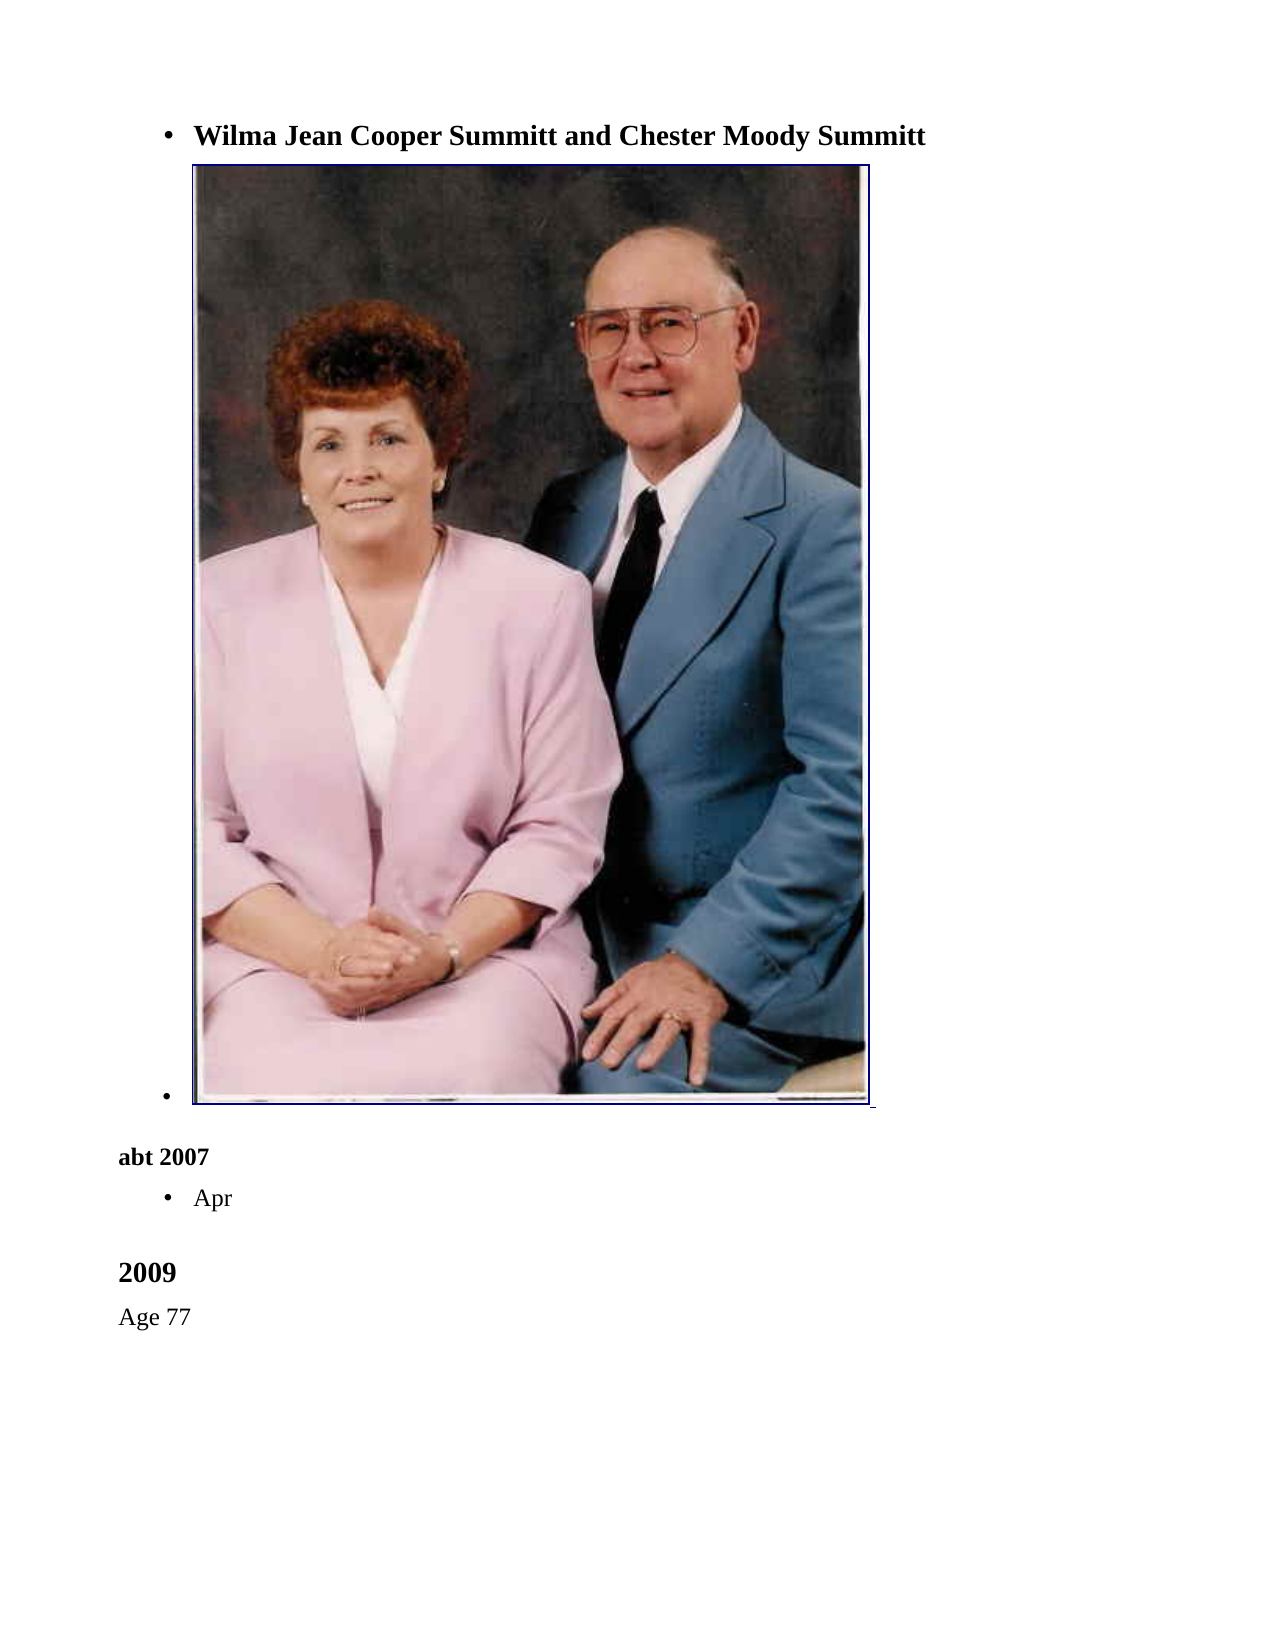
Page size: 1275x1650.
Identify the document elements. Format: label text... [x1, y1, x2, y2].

subtitle abt 2007 [118, 1142, 1157, 1170]
text Age 77 [118, 1302, 1157, 1330]
subtitle Wilma Jean Cooper Summitt and Chester Moody Summitt [164, 118, 1157, 152]
subtitle 2009 [118, 1256, 1157, 1289]
list Apr [164, 1183, 1157, 1212]
picture [193, 166, 868, 1103]
